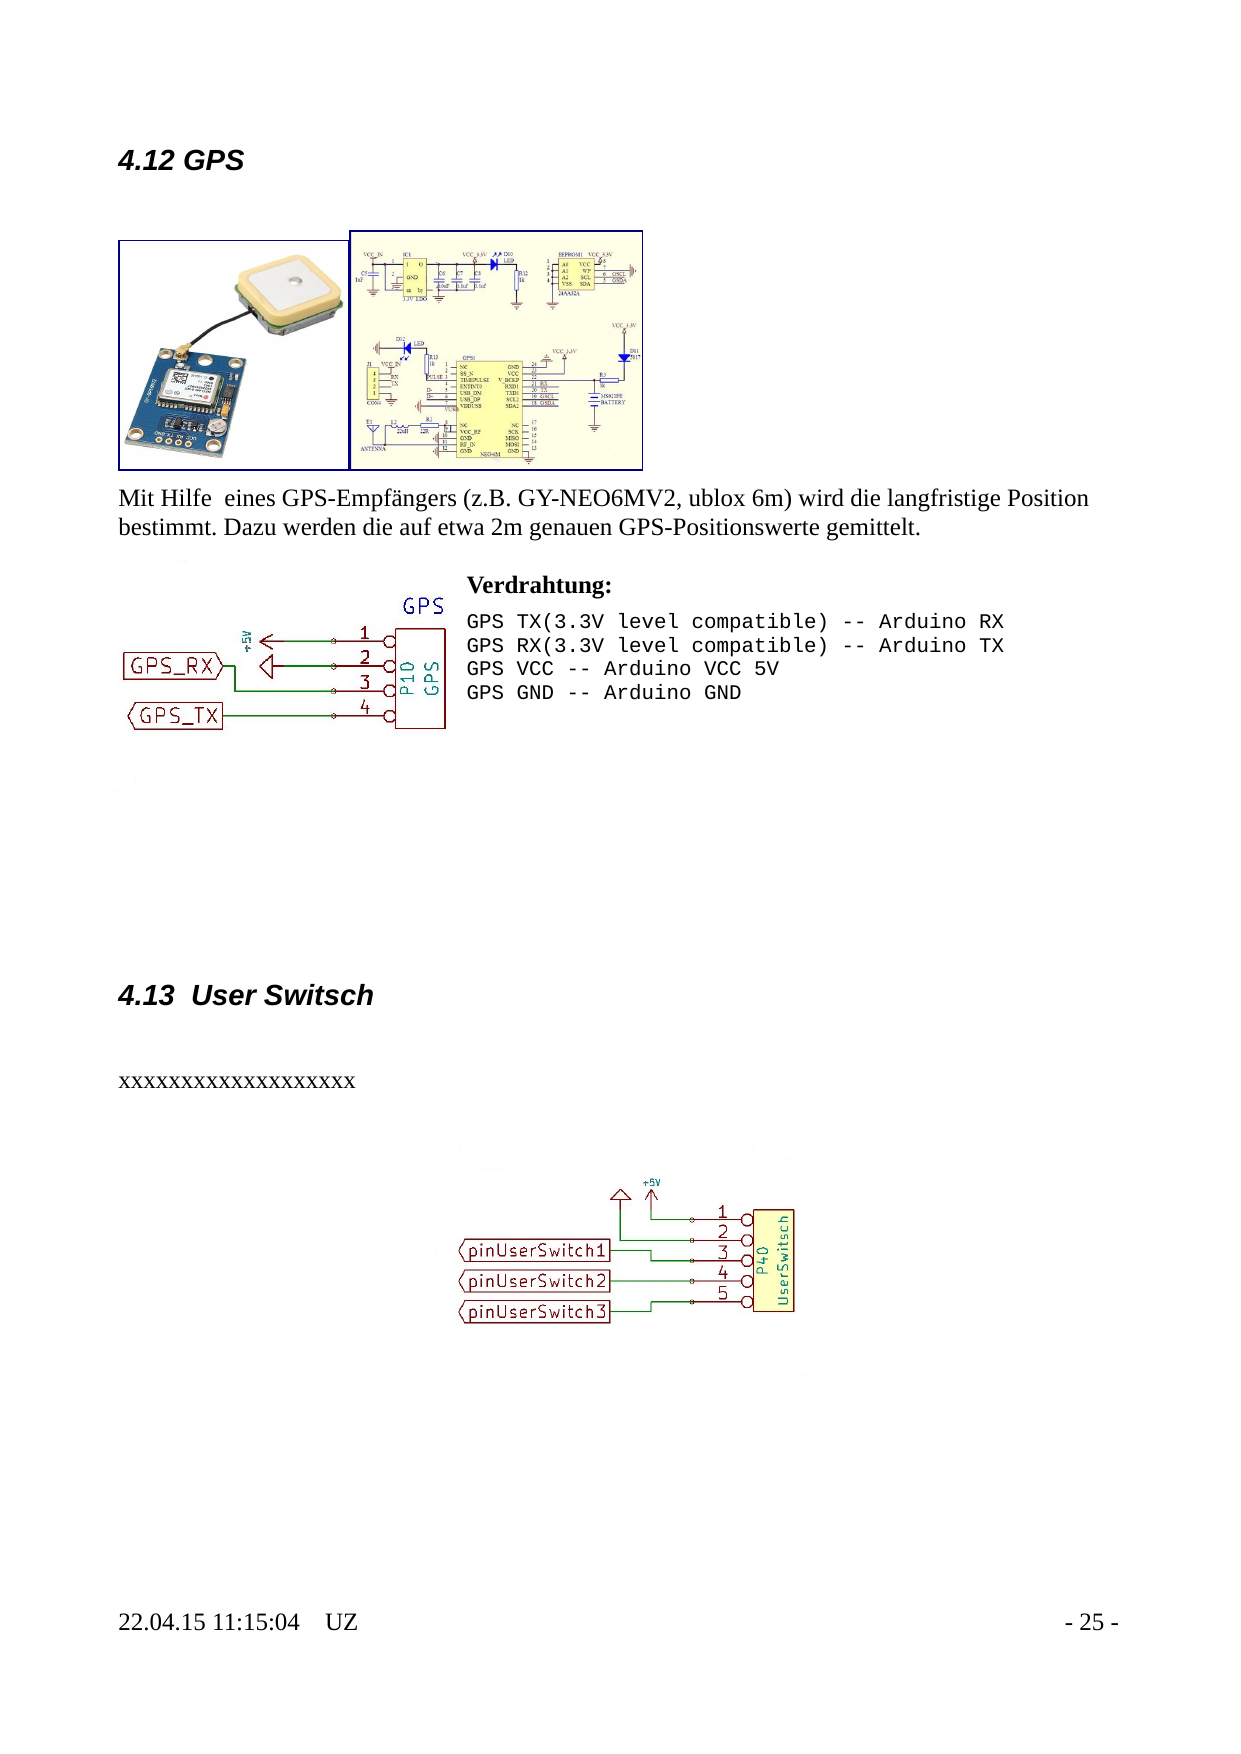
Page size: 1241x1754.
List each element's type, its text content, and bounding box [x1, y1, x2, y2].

picture [351, 232, 642, 469]
subtitle 4.12 GPS [118, 143, 1122, 177]
picture [120, 241, 348, 469]
picture [113, 560, 467, 796]
text Mit Hilfe eines GPS-Empfängers (z.B. GY-NEO6MV2, ublox 6m) wird die langfristige Position bestimmt. Dazu werden die auf etwa 2m genauen GPS-Positionswerte gemittelt. Verdrahtung: [118, 483, 1122, 598]
picture [433, 1147, 807, 1396]
text xxxxxxxxxxxxxxxxxxx [118, 1065, 1122, 1094]
text GPS TX(3.3V level compatible) -- Arduino RX GPS RX(3.3V level compatible) -- Arduino TX GPS VCC -- Arduino VCC 5V GPS GND -- Arduino GND [467, 611, 1122, 706]
subtitle 4.13 User Switsch [118, 978, 1122, 1012]
